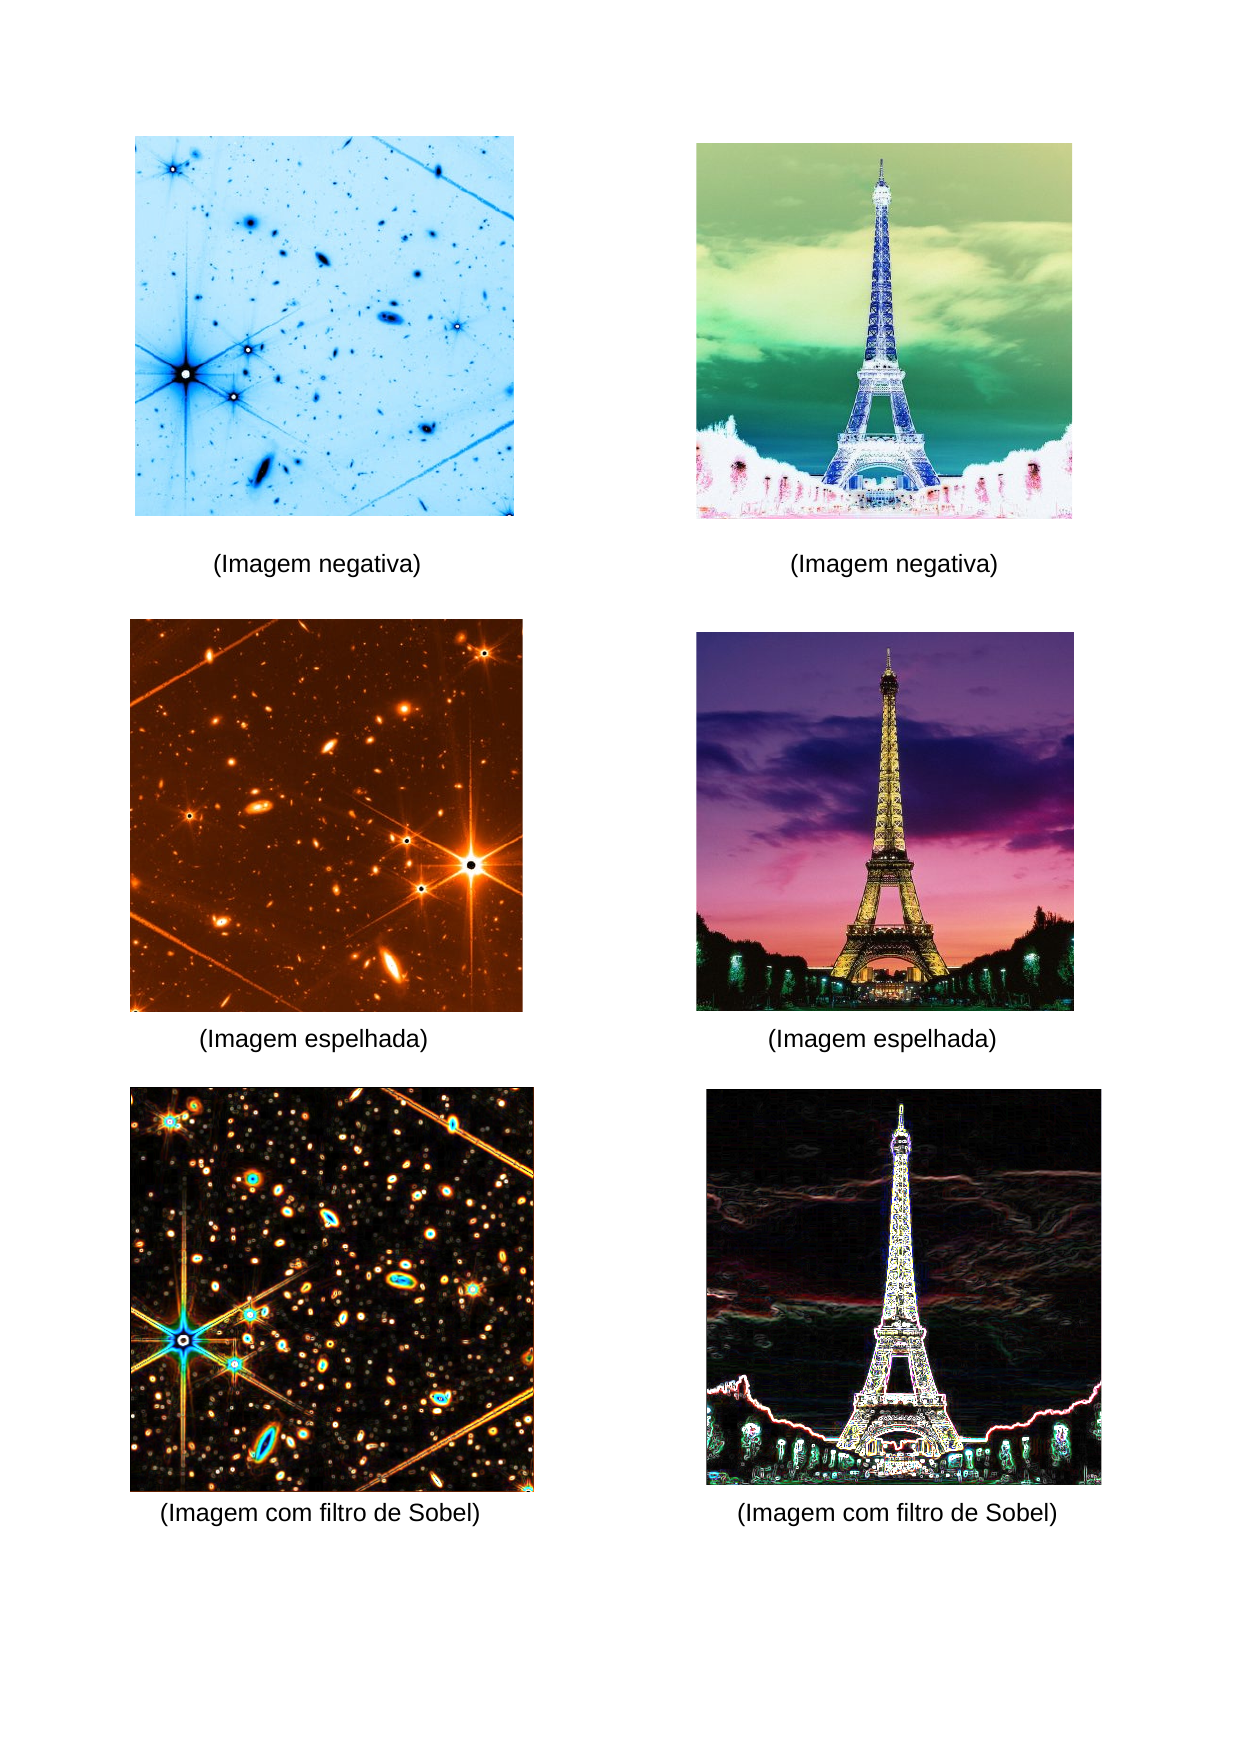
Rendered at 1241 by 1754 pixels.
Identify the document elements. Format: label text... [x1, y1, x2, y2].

picture [706, 1089, 1102, 1485]
text (Imagem com filtro de Sobel) (Imagem com filtro de Sobel) [118, 1498, 1122, 1527]
picture [135, 136, 514, 516]
picture [130, 619, 523, 1012]
picture [696, 632, 1074, 1011]
picture [130, 1087, 534, 1492]
text (Imagem negativa) (Imagem negativa) [118, 549, 1122, 578]
text (Imagem espelhada) (Imagem espelhada) [118, 1024, 1122, 1052]
picture [696, 143, 1073, 519]
